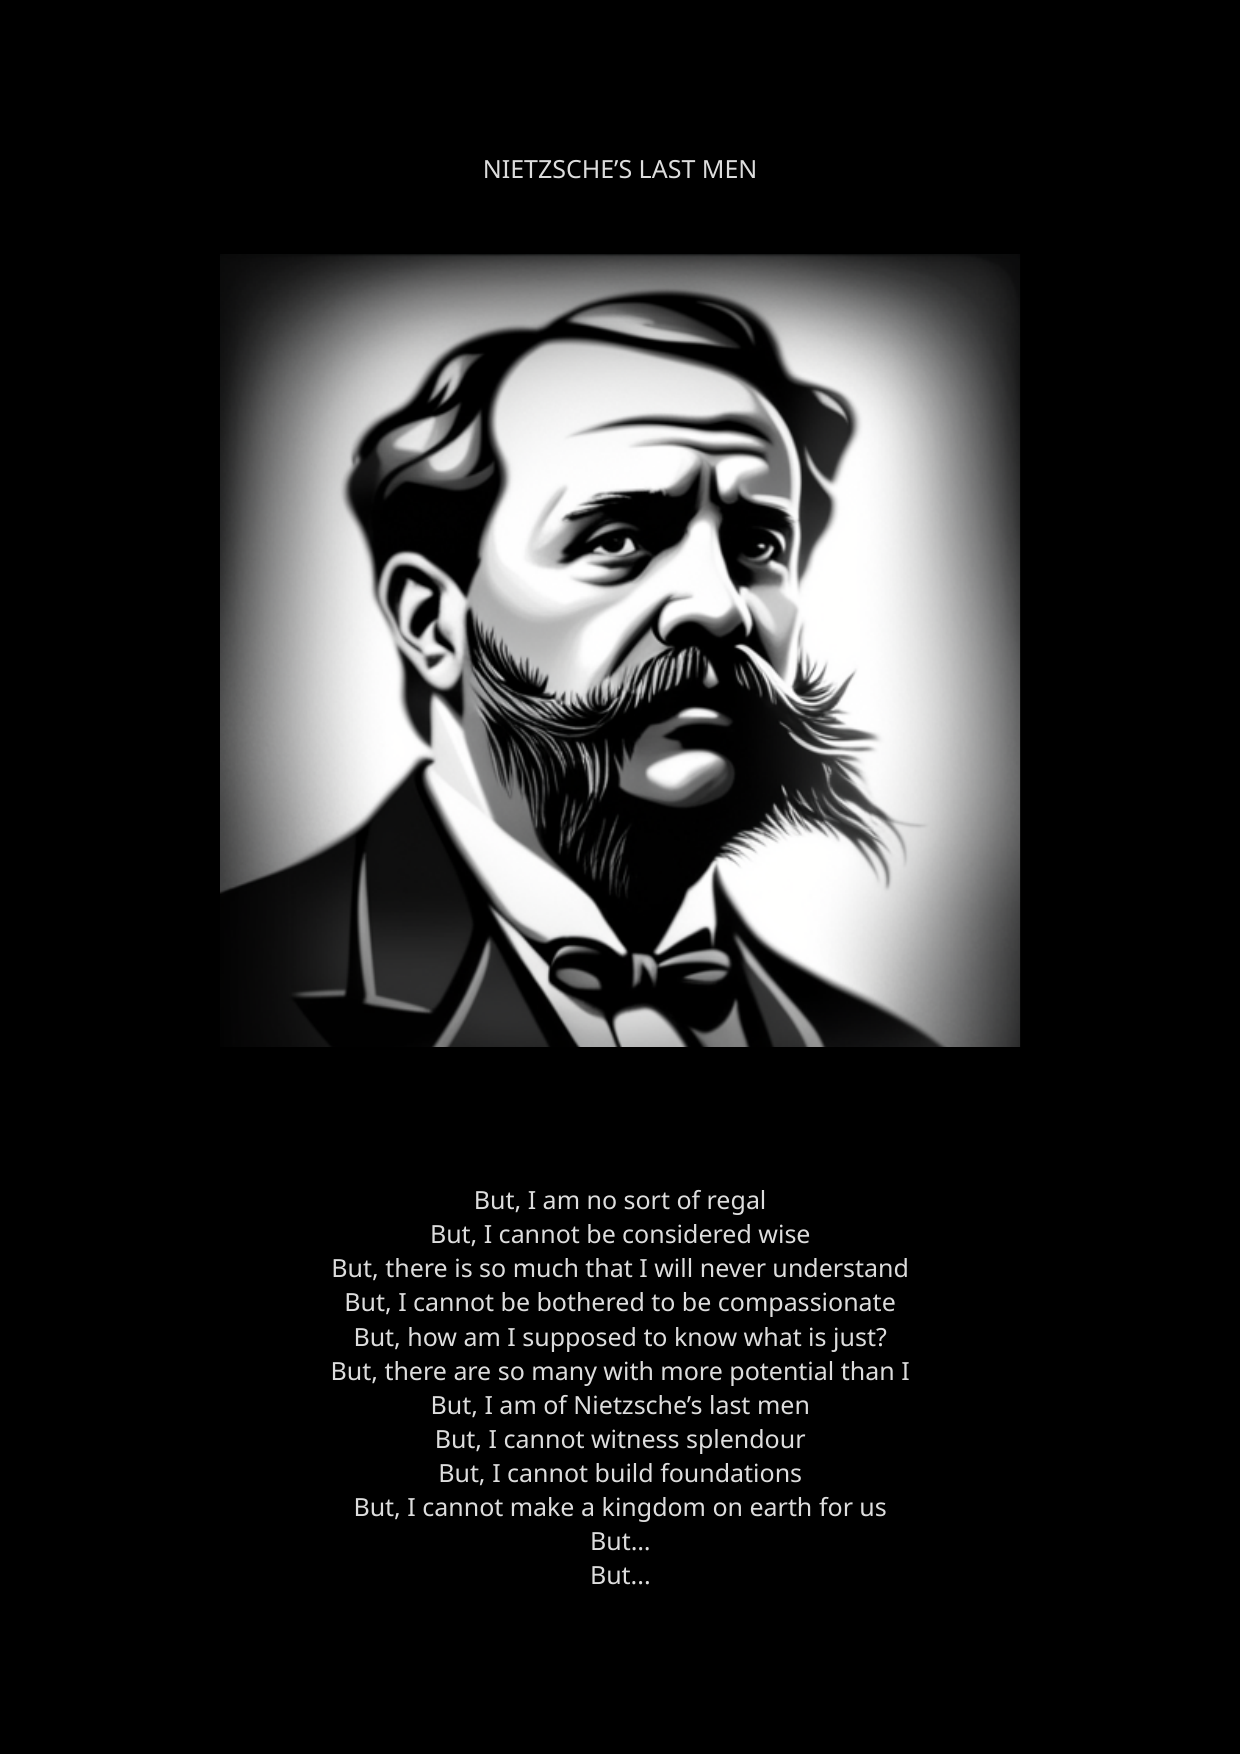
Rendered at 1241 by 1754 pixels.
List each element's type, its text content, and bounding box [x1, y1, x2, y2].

text NIETZSCHE’S LAST MEN [118, 152, 1122, 186]
text But… [118, 1523, 1122, 1558]
text But, I am no sort of regal [118, 1183, 1122, 1217]
text But, how am I supposed to know what is just? [118, 1319, 1122, 1353]
text But, I cannot be considered wise [118, 1217, 1122, 1251]
picture [220, 254, 1020, 1047]
text But, I cannot be bothered to be compassionate [118, 1285, 1122, 1319]
text But, there is so much that I will never understand [118, 1251, 1122, 1285]
text But, I cannot witness splendour [118, 1421, 1122, 1455]
text But, I am of Nietzsche’s last men [118, 1387, 1122, 1421]
text But, I cannot build foundations [118, 1455, 1122, 1489]
text But, there are so many with more potential than I [118, 1353, 1122, 1387]
text But... [118, 1558, 1122, 1592]
text But, I cannot make a kingdom on earth for us [118, 1489, 1122, 1523]
